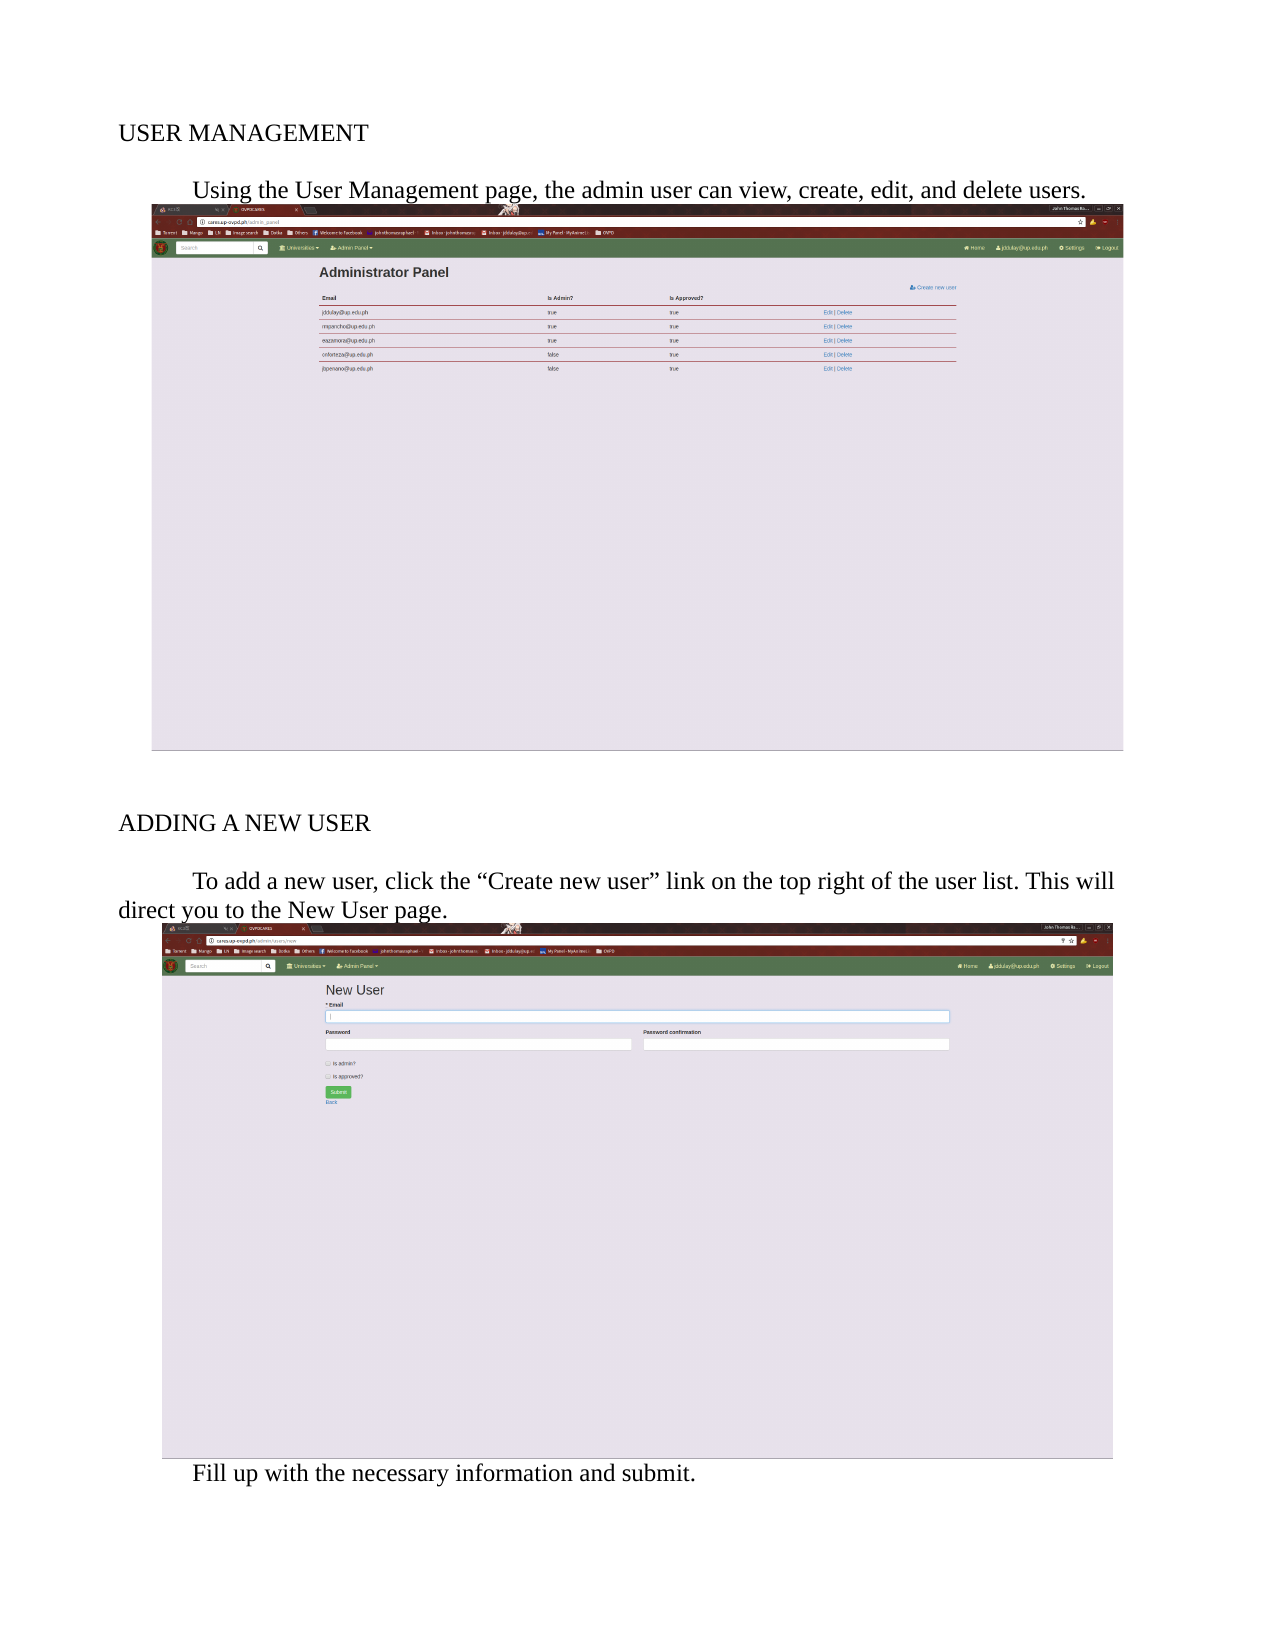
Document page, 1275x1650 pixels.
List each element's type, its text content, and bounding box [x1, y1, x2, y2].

picture [162, 923, 1113, 1459]
text Using the User Management page, the admin user can view, create, edit, and delete users. [118, 176, 1157, 204]
text Fill up with the necessary information and submit. [118, 923, 1157, 1487]
text To add a new user, click the “Create new user” link on the top right of the user list. This will direct you to the New User page. [118, 866, 1157, 923]
picture [151, 204, 1124, 751]
text USER MANAGEMENT [118, 118, 1157, 147]
text ADDING A NEW USER [118, 808, 1157, 837]
